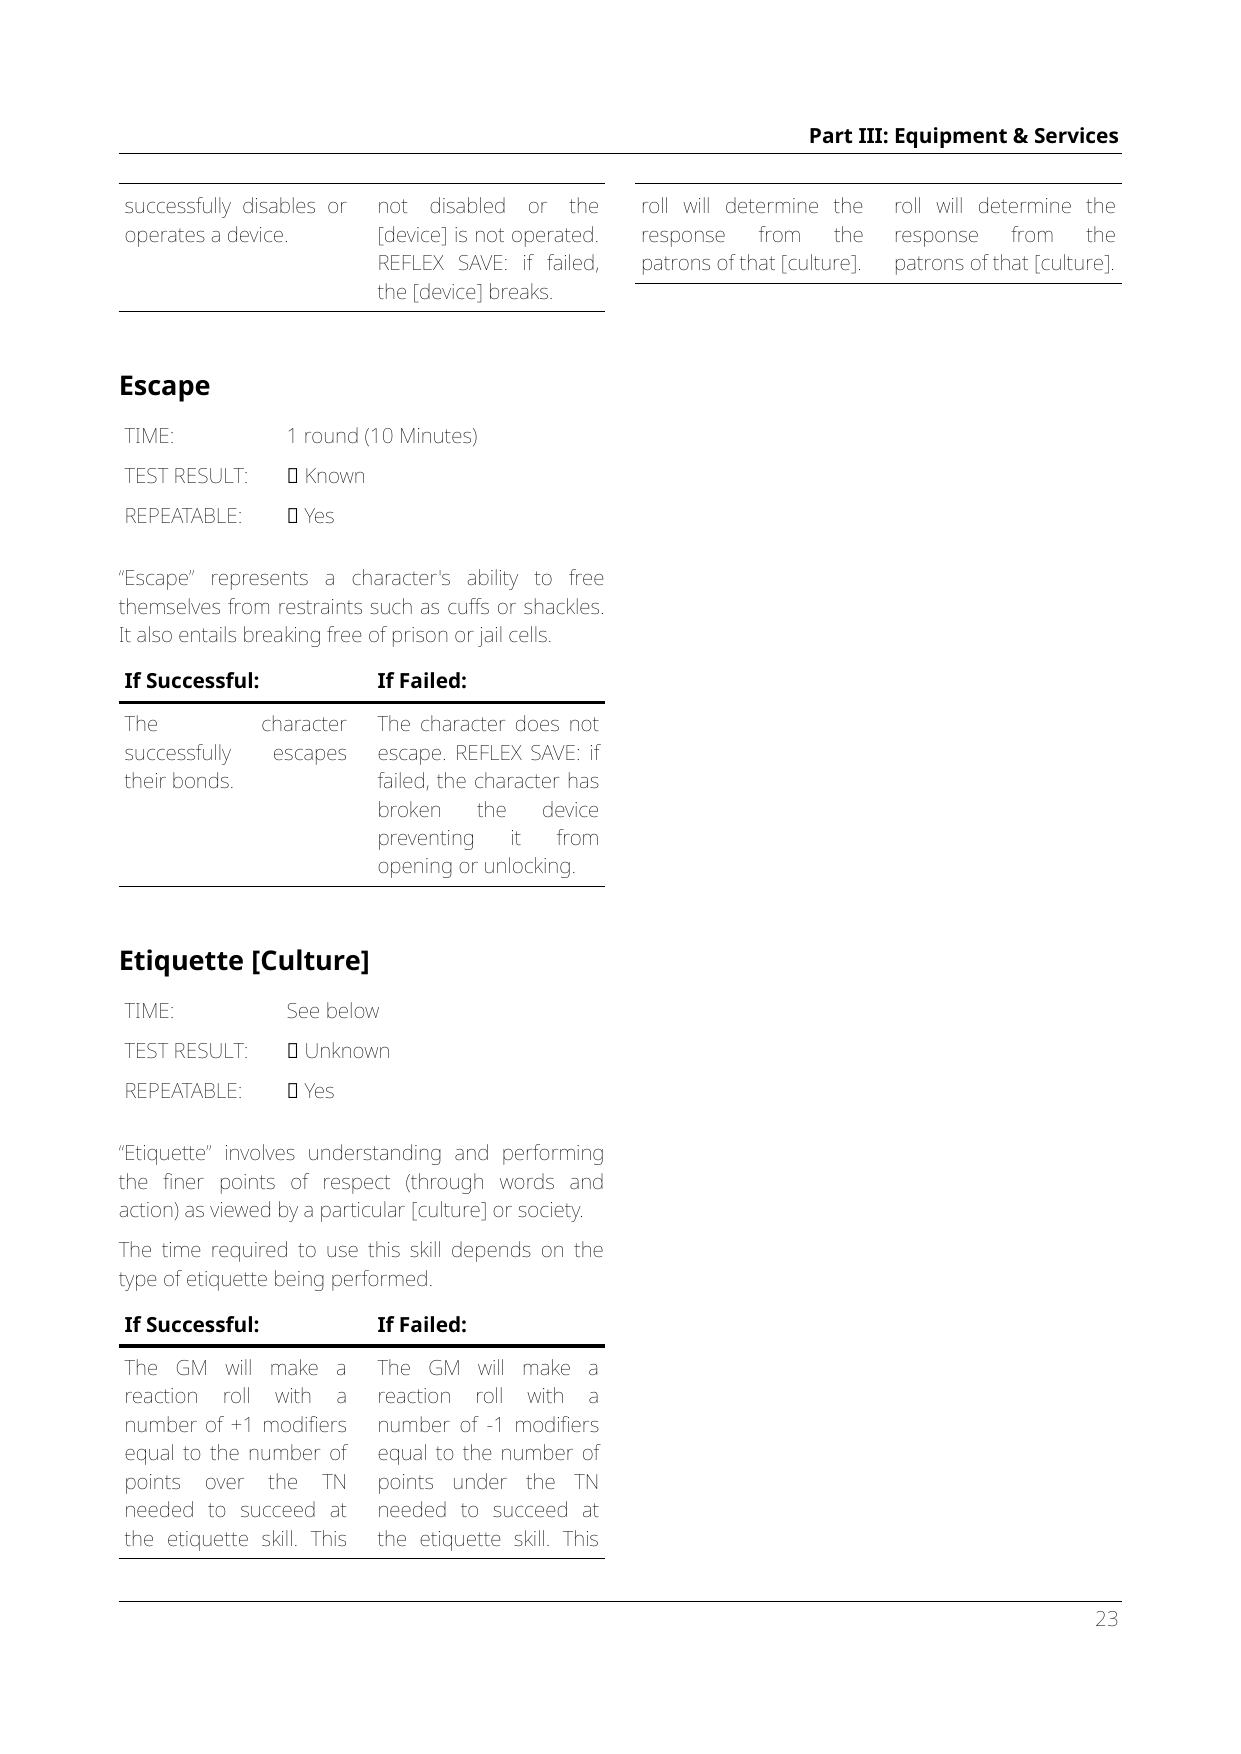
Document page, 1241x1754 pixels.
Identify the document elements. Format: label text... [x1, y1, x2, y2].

table_header If Successful: [119, 661, 353, 701]
text “Etiquette” involves understanding and performing the finer points of respect (through words and action) as viewed by a particular [culture] or society. [118, 1110, 605, 1224]
text The time required to use this skill depends on the type of etiquette being performed. [118, 1236, 605, 1292]
table_header 1 round (10 Minutes) [281, 415, 605, 455]
table_cell  Yes [281, 495, 605, 535]
table_header See below [281, 990, 605, 1030]
table_cell The GM will make a reaction roll with a number of -1 modifiers equal to the number of points under the TN needed to succeed at the etiquette skill. This [372, 1348, 605, 1558]
table_header TIME: [119, 415, 281, 455]
table_header If Successful: [119, 1305, 353, 1344]
table_cell roll will determine the response from the patrons of that [culture]. [888, 184, 1122, 282]
text Etiquette [Culture] [118, 941, 605, 978]
table_header TIME: [119, 990, 281, 1030]
table_cell  Unknown [281, 1030, 605, 1070]
table_cell  Known [281, 455, 605, 495]
table_cell The GM will make a reaction roll with a number of +1 modifiers equal to the number of points over the TN needed to succeed at the etiquette skill. This [119, 1348, 353, 1558]
table_cell [869, 184, 888, 282]
table_cell  Yes [281, 1070, 605, 1110]
text Escape [118, 366, 605, 403]
table_cell REPEATABLE: [119, 1070, 281, 1110]
table_cell successfully disables or operates a device. [119, 184, 353, 311]
table_cell TEST RESULT: [119, 455, 281, 495]
table_cell not disabled or the [device] is not operated. REFLEX SAVE: if failed, the [device] breaks. [372, 184, 605, 311]
table_cell roll will determine the response from the patrons of that [culture]. [635, 184, 869, 282]
table_header [353, 661, 372, 701]
table_cell [353, 704, 372, 886]
table_cell The character does not escape. REFLEX SAVE: if failed, the character has broken the device preventing it from opening or unlocking. [372, 704, 605, 886]
table_cell REPEATABLE: [119, 495, 281, 535]
text “Escape” represents a character's ability to free themselves from restraints such as cuffs or shackles. It also entails breaking free of prison or jail cells. [118, 535, 605, 649]
table_cell [353, 184, 372, 311]
table_cell TEST RESULT: [119, 1030, 281, 1070]
table_header If Failed: [372, 1305, 605, 1344]
table_cell [353, 1348, 372, 1558]
table_header If Failed: [372, 661, 605, 701]
table_cell The character successfully escapes their bonds. [119, 704, 353, 886]
table_header [353, 1305, 372, 1344]
